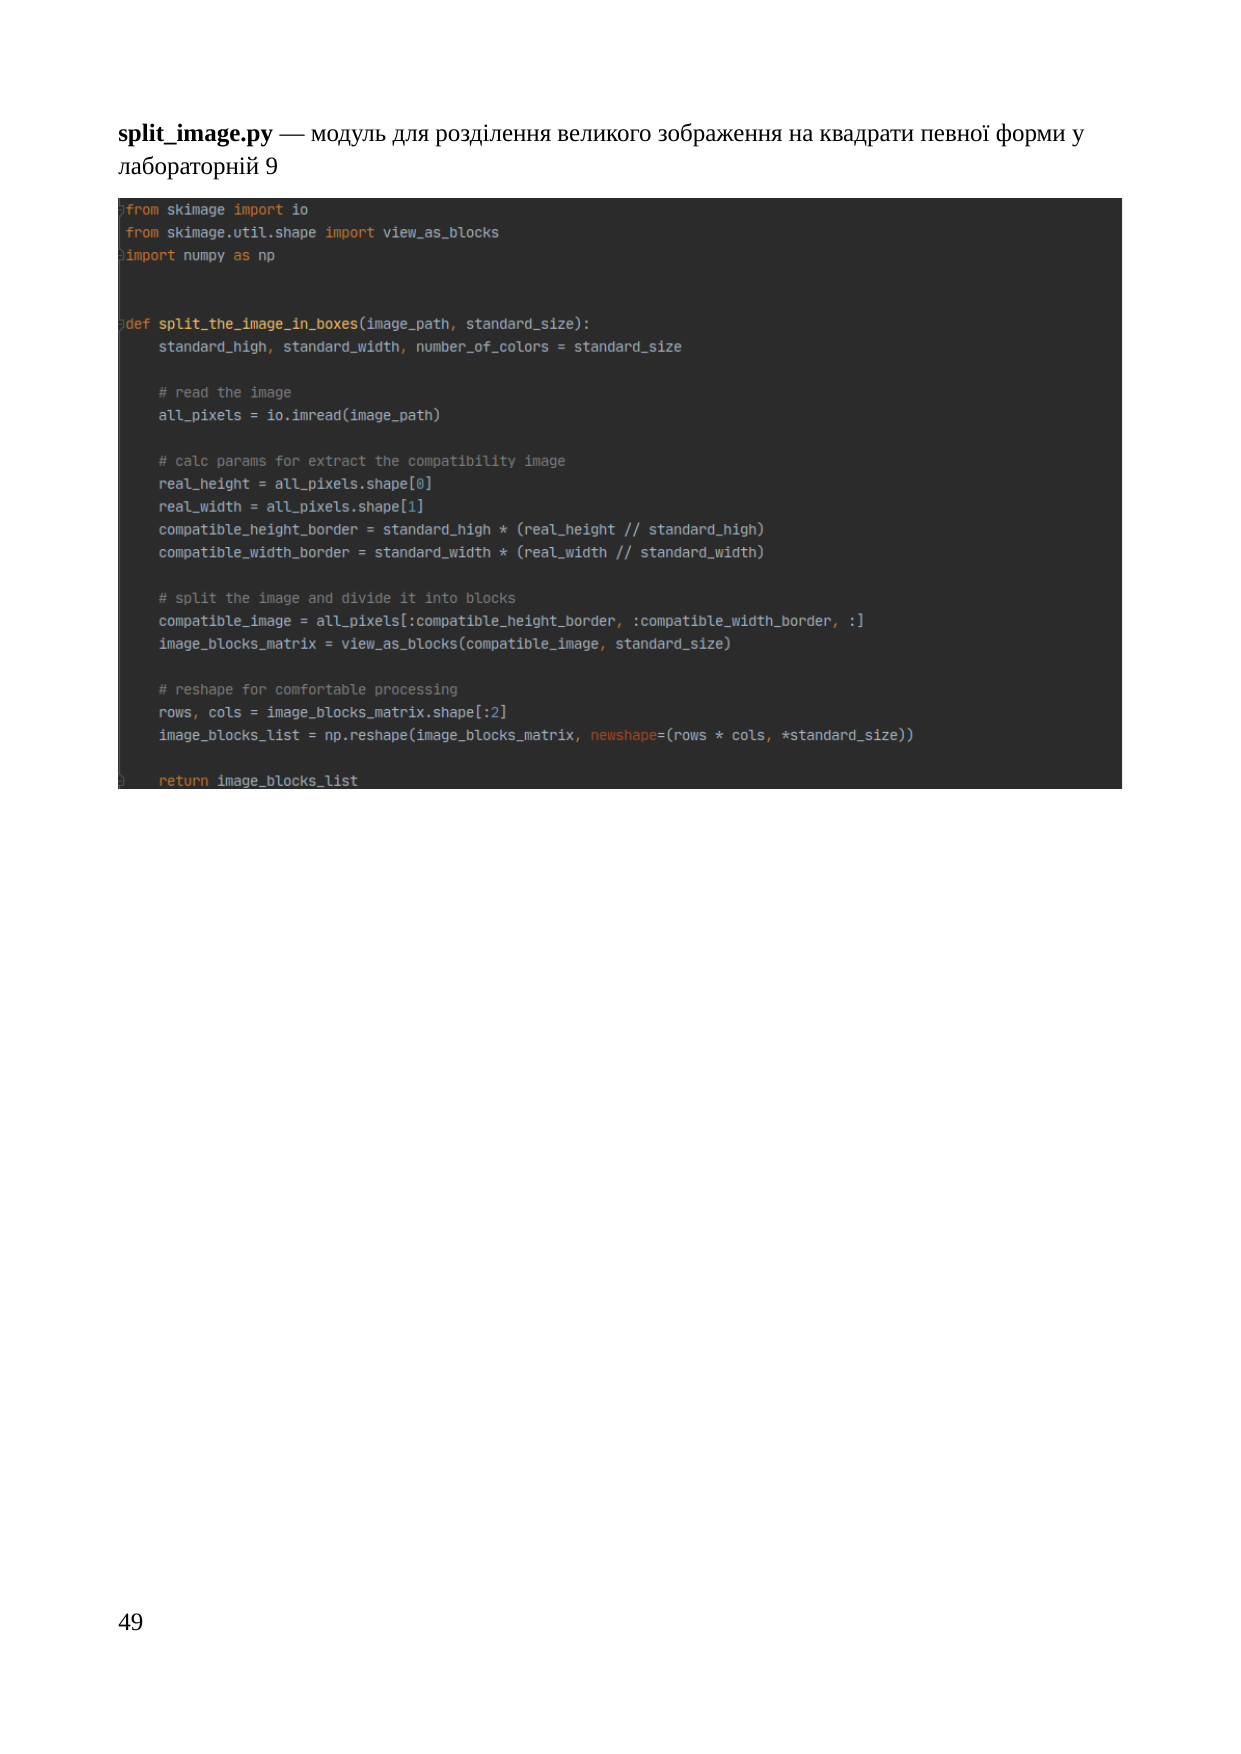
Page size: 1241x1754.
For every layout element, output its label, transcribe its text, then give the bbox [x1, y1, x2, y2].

text split_image.py — модуль для розділення великого зображення на квадрати певної форми у лабораторній 9 [118, 118, 1122, 180]
picture [118, 198, 1123, 789]
